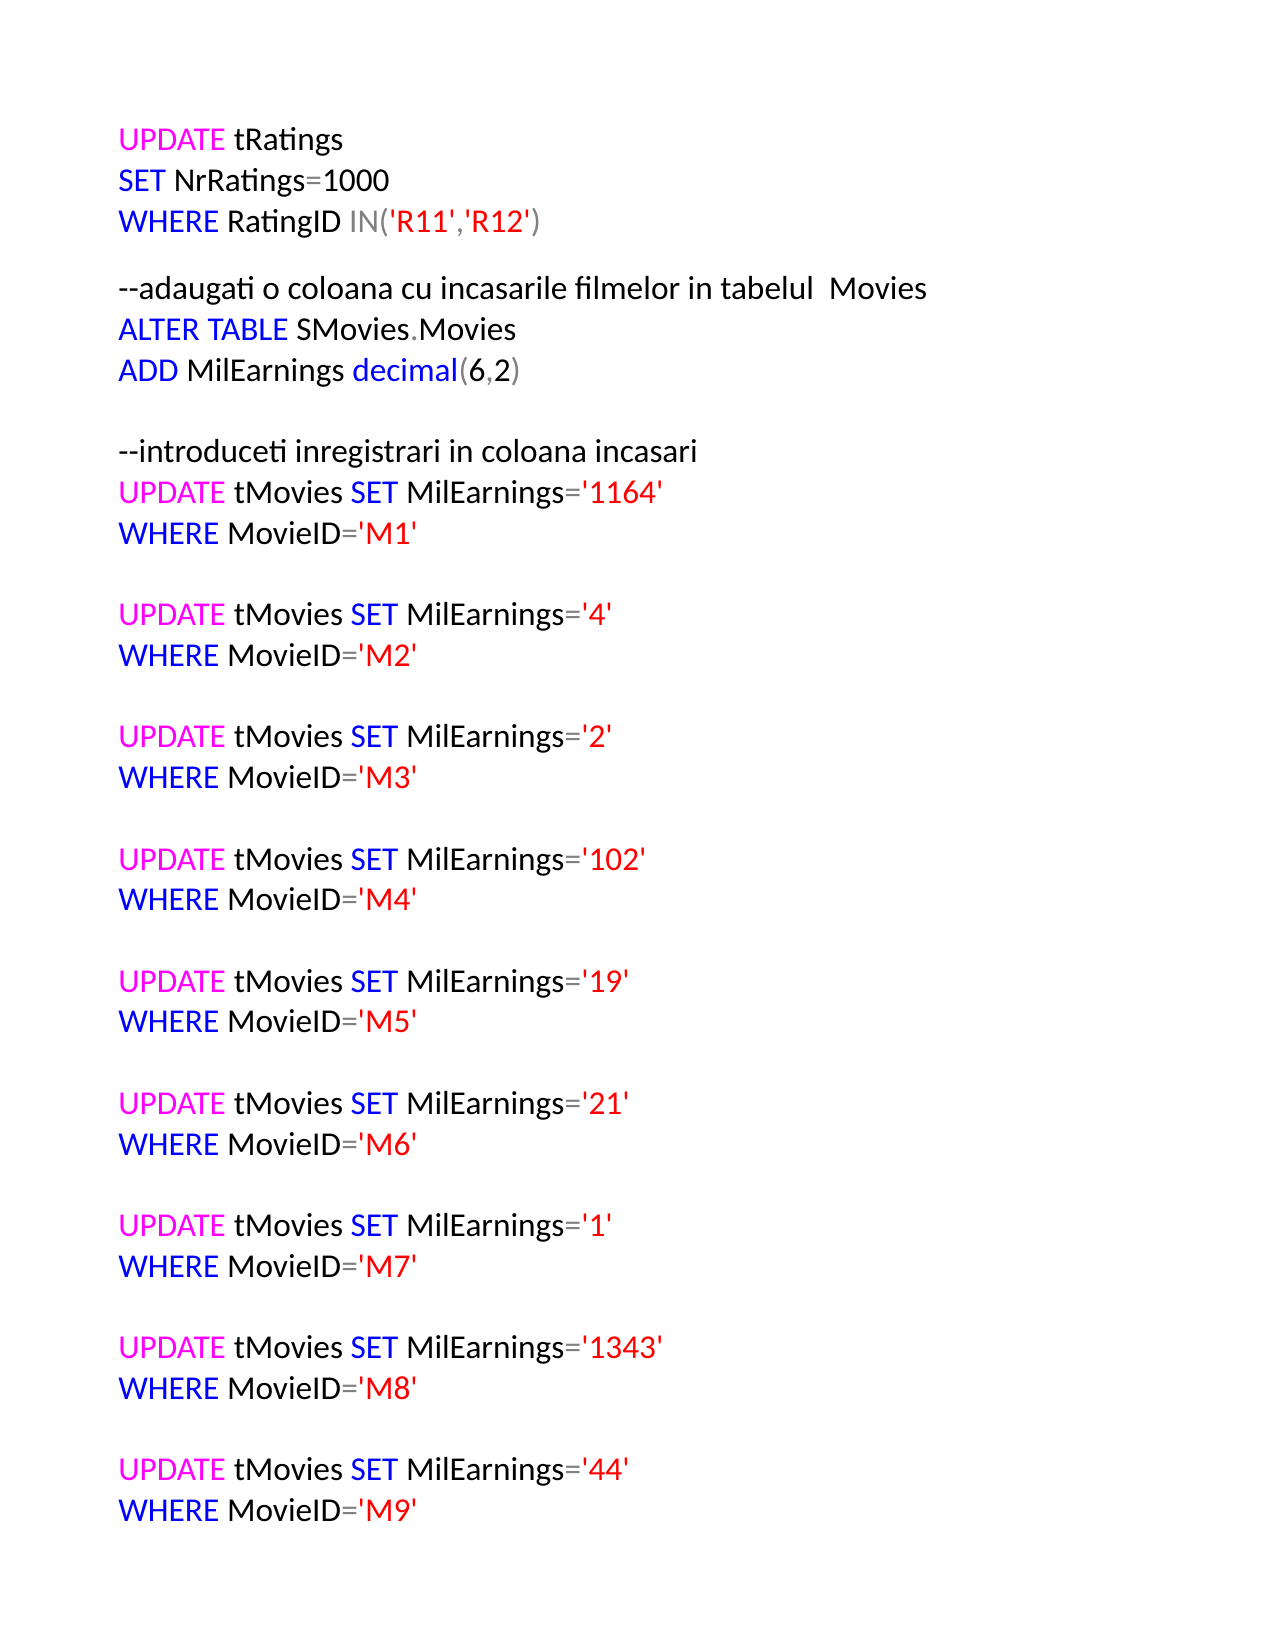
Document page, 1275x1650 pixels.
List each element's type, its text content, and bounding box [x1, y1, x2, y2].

text WHERE RatingID IN('R11','R12') [118, 199, 1157, 240]
text WHERE MovieID='M6' [118, 1123, 1157, 1163]
text WHERE MovieID='M1' [118, 512, 1157, 552]
text UPDATE tMovies SET MilEarnings='19' [118, 960, 1157, 1000]
text UPDATE tMovies SET MilEarnings='44' [118, 1448, 1157, 1489]
text ALTER TABLE SMovies.Movies [118, 308, 1157, 349]
text --adaugati o coloana cu incasarile filmelor in tabelul Movies [118, 267, 1157, 308]
text WHERE MovieID='M9' [118, 1489, 1157, 1530]
text UPDATE tMovies SET MilEarnings='1343' [118, 1326, 1157, 1367]
text UPDATE tMovies SET MilEarnings='21' [118, 1082, 1157, 1123]
text --introduceti inregistrari in coloana incasari [118, 430, 1157, 471]
text WHERE MovieID='M3' [118, 756, 1157, 797]
text UPDATE tMovies SET MilEarnings='2' [118, 715, 1157, 756]
text SET NrRatings=1000 [118, 159, 1157, 199]
text UPDATE tMovies SET MilEarnings='102' [118, 837, 1157, 878]
text WHERE MovieID='M4' [118, 878, 1157, 919]
text WHERE MovieID='M8' [118, 1367, 1157, 1408]
text UPDATE tMovies SET MilEarnings='4' [118, 593, 1157, 634]
text UPDATE tRatings [118, 118, 1157, 159]
text ADD MilEarnings decimal(6,2) [118, 349, 1157, 389]
text UPDATE tMovies SET MilEarnings='1164' [118, 471, 1157, 512]
text WHERE MovieID='M2' [118, 634, 1157, 674]
text WHERE MovieID='M5' [118, 1000, 1157, 1041]
text UPDATE tMovies SET MilEarnings='1' [118, 1204, 1157, 1245]
text WHERE MovieID='M7' [118, 1245, 1157, 1286]
